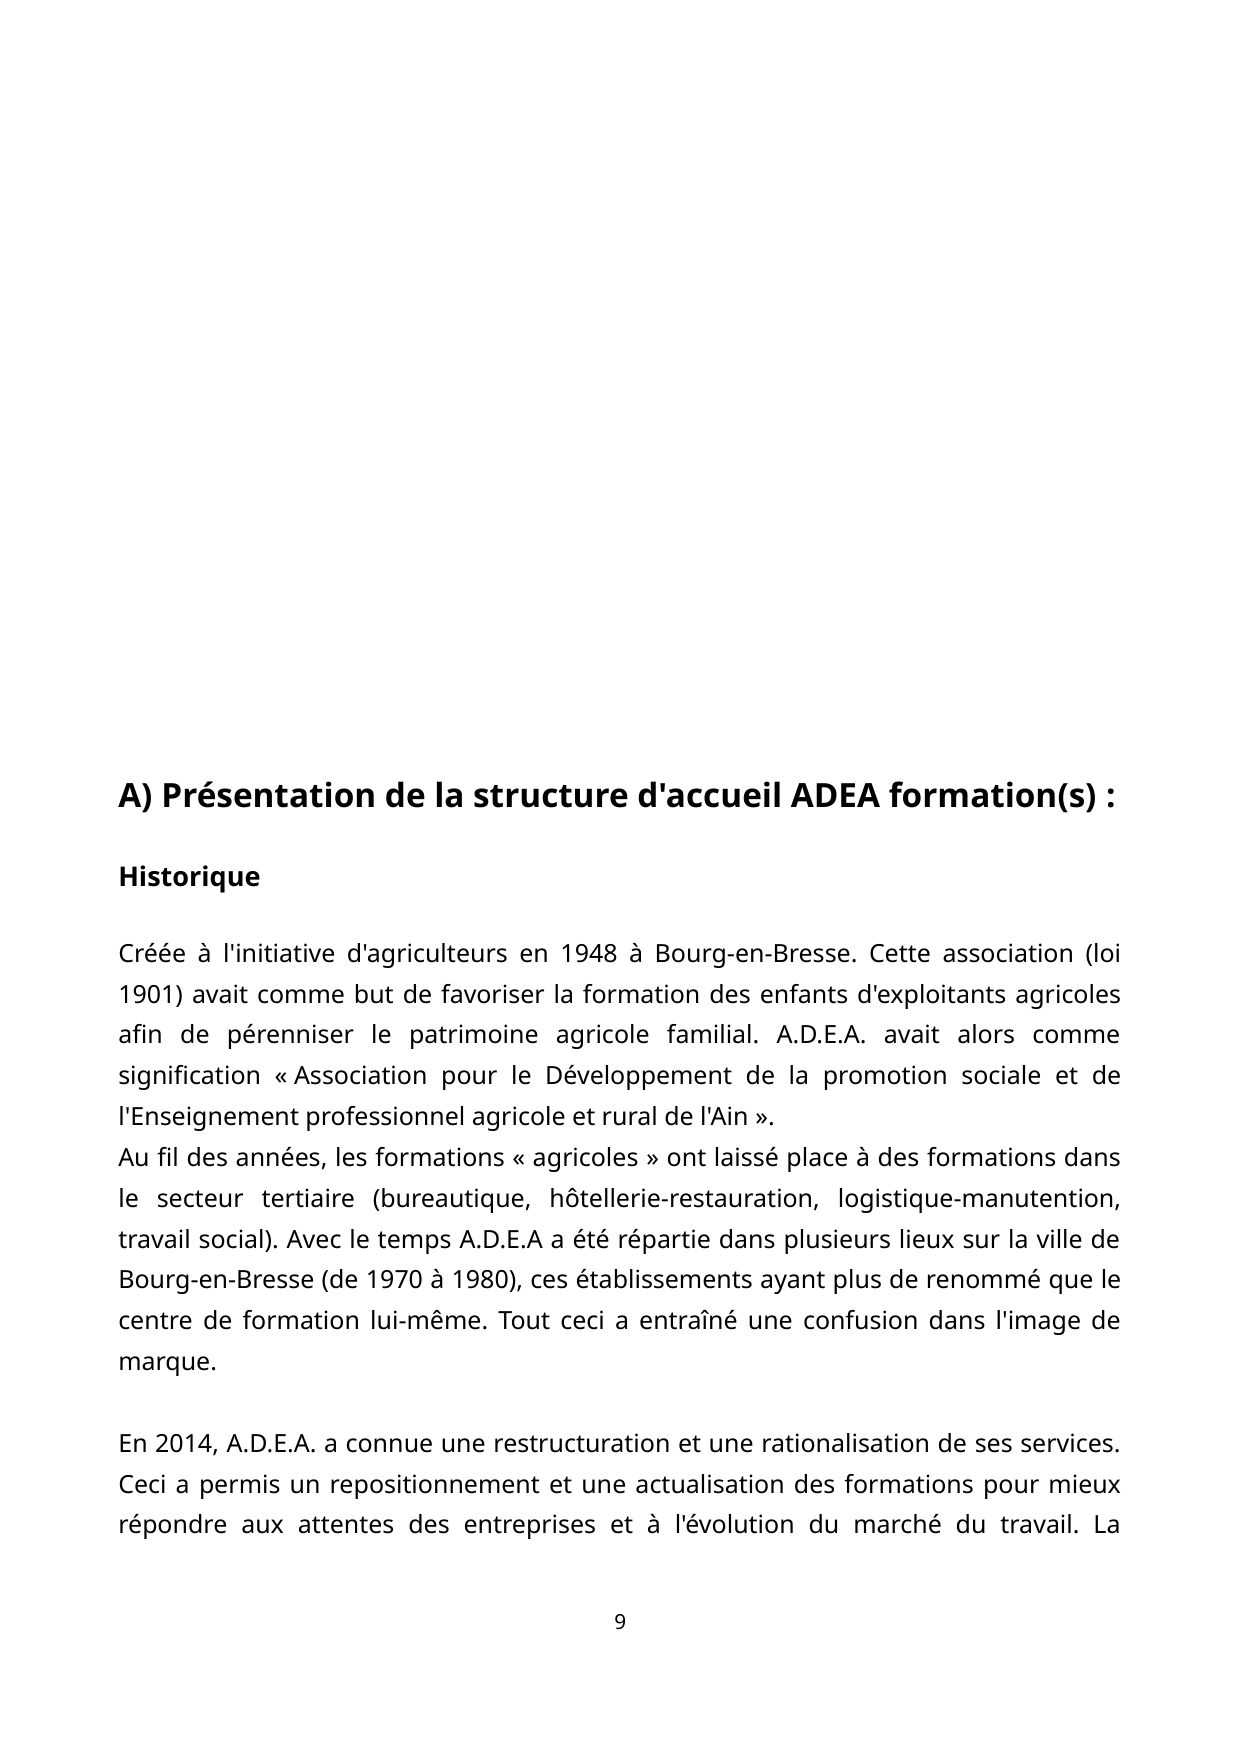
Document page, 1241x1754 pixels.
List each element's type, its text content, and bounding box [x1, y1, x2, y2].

text Au fil des années, les formations « agricoles » ont laissé place à des formations dans le secteur tertiaire (bureautique, hôtellerie-restauration, logistique-manutention, travail social). Avec le temps A.D.E.A a été répartie dans plusieurs lieux sur la ville de Bourg-en-Bresse (de 1970 à 1980), ces établissements ayant plus de renommé que le centre de formation lui-même. Tout ceci a entraîné une confusion dans l'image de marque. [118, 1139, 1122, 1378]
subtitle Présentation de la structure d'accueil ADEA formation(s) : [118, 771, 1122, 817]
text En 2014, A.D.E.A. a connue une restructuration et une rationalisation de ses services. Ceci a permis un repositionnement et une actualisation des formations pour mieux répondre aux attentes des entreprises et à l'évolution du marché du travail. La [118, 1425, 1122, 1541]
text Créée à l'initiative d'agriculteurs en 1948 à Bourg-en-Bresse. Cette association (loi 1901) avait comme but de favoriser la formation des enfants d'exploitants agricoles afin de pérenniser le patrimoine agricole familial. A.D.E.A. avait alors comme signification « Association pour le Développement de la promotion sociale et de l'Enseignement professionnel agricole et rural de l'Ain ». [118, 935, 1122, 1133]
subtitle Historique [118, 858, 1122, 894]
